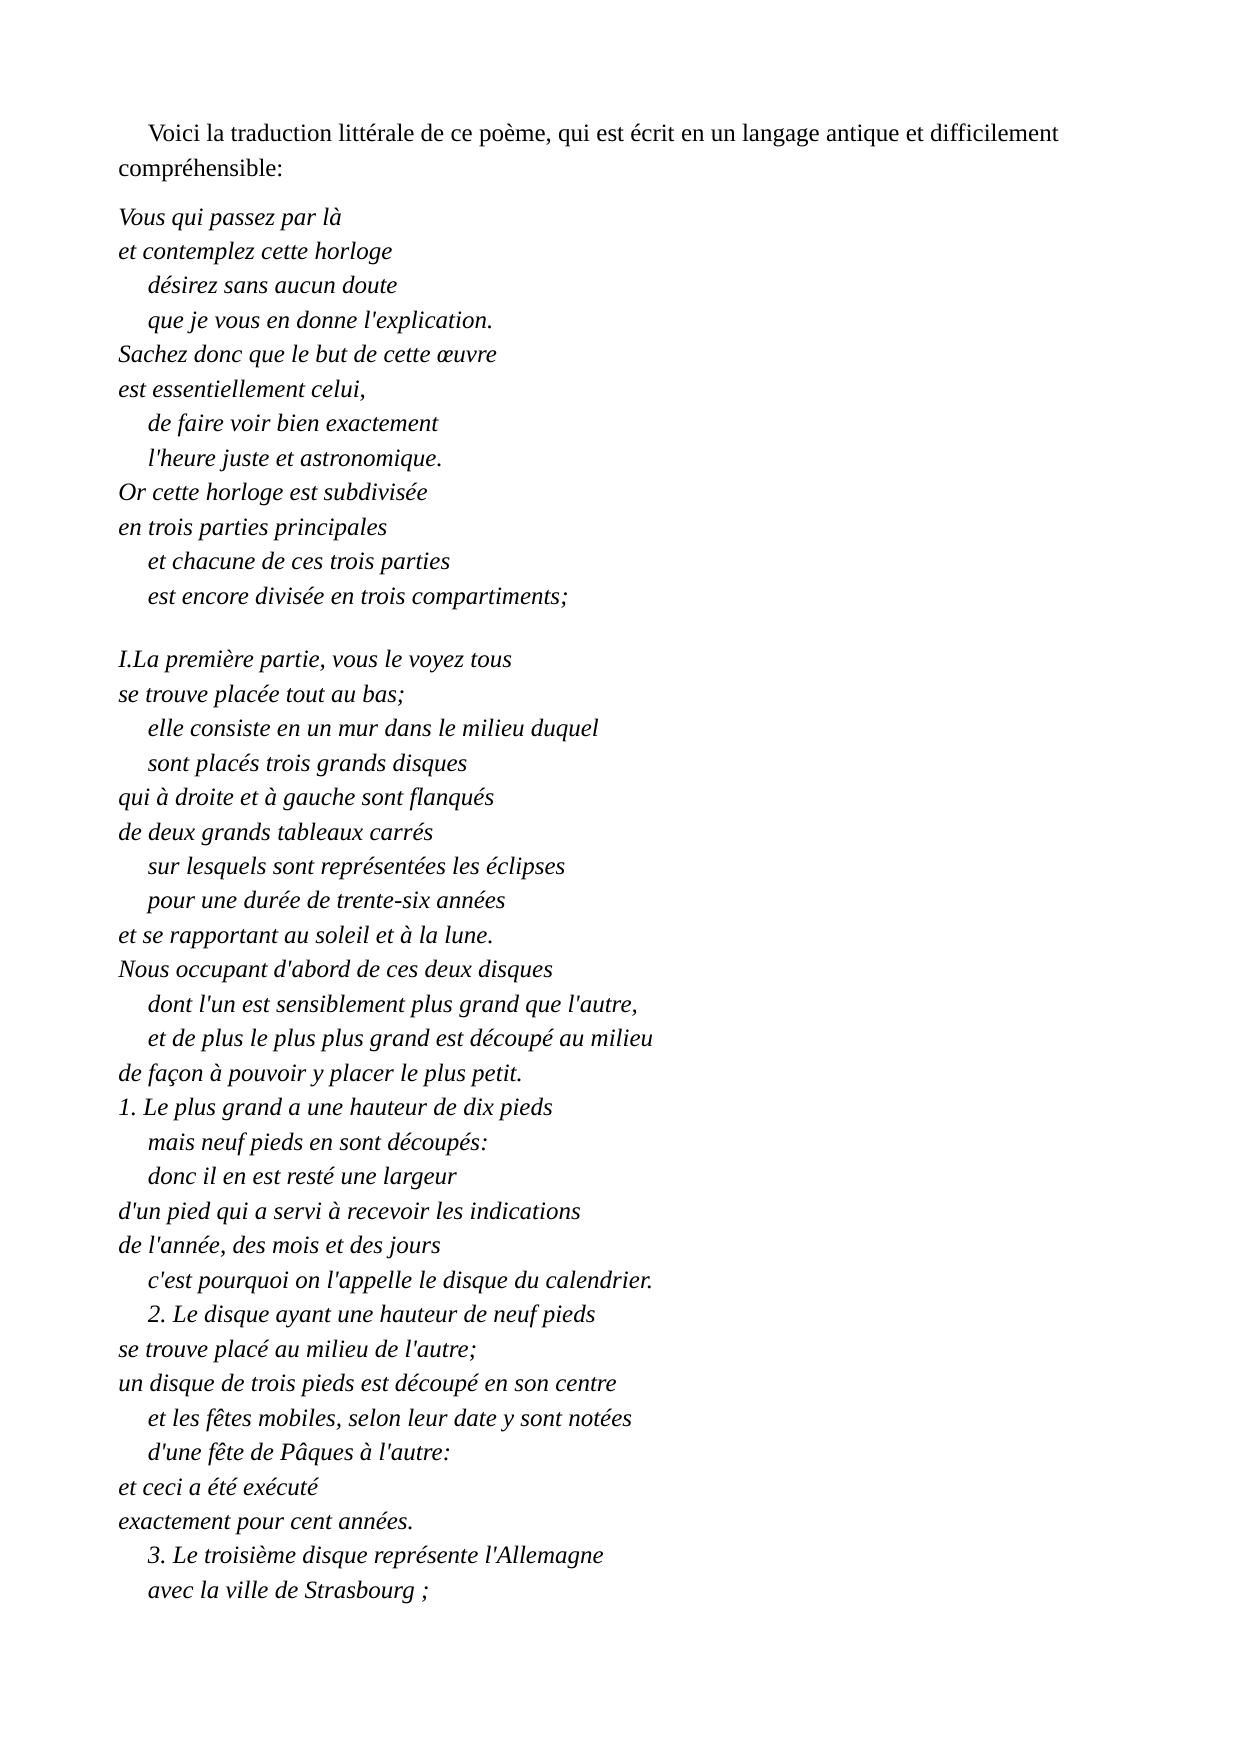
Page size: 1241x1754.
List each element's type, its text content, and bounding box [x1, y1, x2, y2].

text de deux grands tableaux carrés [118, 817, 1122, 845]
text dont l'un est sensiblement plus grand que l'autre, [118, 989, 1122, 1018]
text Sachez donc que le but de cette œuvre [118, 339, 1122, 368]
text pour une durée de trente-six années [118, 886, 1122, 914]
text elle consiste en un mur dans le milieu duquel [118, 713, 1122, 742]
text sur lesquels sont représentées les éclipses [118, 851, 1122, 880]
text Voici la traduction littérale de ce poème, qui est écrit en un langage antique et difficilement compréhensible: [118, 118, 1122, 181]
text est essentiellement celui, [118, 374, 1122, 403]
text et les fêtes mobiles, selon leur date y sont notées [118, 1403, 1122, 1431]
text est encore divisée en trois compartiments; [118, 581, 1122, 610]
text de façon à pouvoir y placer le plus petit. [118, 1058, 1122, 1087]
text qui à droite et à gauche sont flanqués [118, 782, 1122, 811]
text 2. Le disque ayant une hauteur de neuf pieds [118, 1299, 1122, 1328]
text en trois parties principales [118, 512, 1122, 541]
text donc il en est resté une largeur [118, 1161, 1122, 1190]
text l'heure juste et astronomique. [118, 443, 1122, 472]
text un disque de trois pieds est découpé en son centre [118, 1368, 1122, 1397]
text d'une fête de Pâques à l'autre: [118, 1437, 1122, 1466]
text et de plus le plus plus grand est découpé au milieu [118, 1023, 1122, 1052]
text Or cette horloge est subdivisée [118, 477, 1122, 506]
text se trouve placée tout au bas; [118, 679, 1122, 707]
text I.La première partie, vous le voyez tous [118, 644, 1122, 673]
text avec la ville de Strasbourg ; [118, 1575, 1122, 1604]
text désirez sans aucun doute [118, 271, 1122, 299]
text et contemplez cette horloge [118, 236, 1122, 265]
text de l'année, des mois et des jours [118, 1230, 1122, 1259]
text sont placés trois grands disques [118, 748, 1122, 776]
text et chacune de ces trois parties [118, 546, 1122, 575]
text de faire voir bien exactement [118, 408, 1122, 437]
text que je vous en donne l'explication. [118, 305, 1122, 334]
text et ceci a été exécuté [118, 1472, 1122, 1500]
text d'un pied qui a servi à recevoir les indications [118, 1196, 1122, 1224]
text mais neuf pieds en sont découpés: [118, 1127, 1122, 1156]
text exactement pour cent années. [118, 1506, 1122, 1535]
text se trouve placé au milieu de l'autre; [118, 1334, 1122, 1362]
text et se rapportant au soleil et à la lune. [118, 920, 1122, 949]
text Nous occupant d'abord de ces deux disques [118, 954, 1122, 983]
text c'est pourquoi on l'appelle le disque du calendrier. [118, 1265, 1122, 1293]
text 3. Le troisième disque représente l'Allemagne [118, 1541, 1122, 1569]
text 1. Le plus grand a une hauteur de dix pieds [118, 1092, 1122, 1121]
text Vous qui passez par là [118, 202, 1122, 230]
